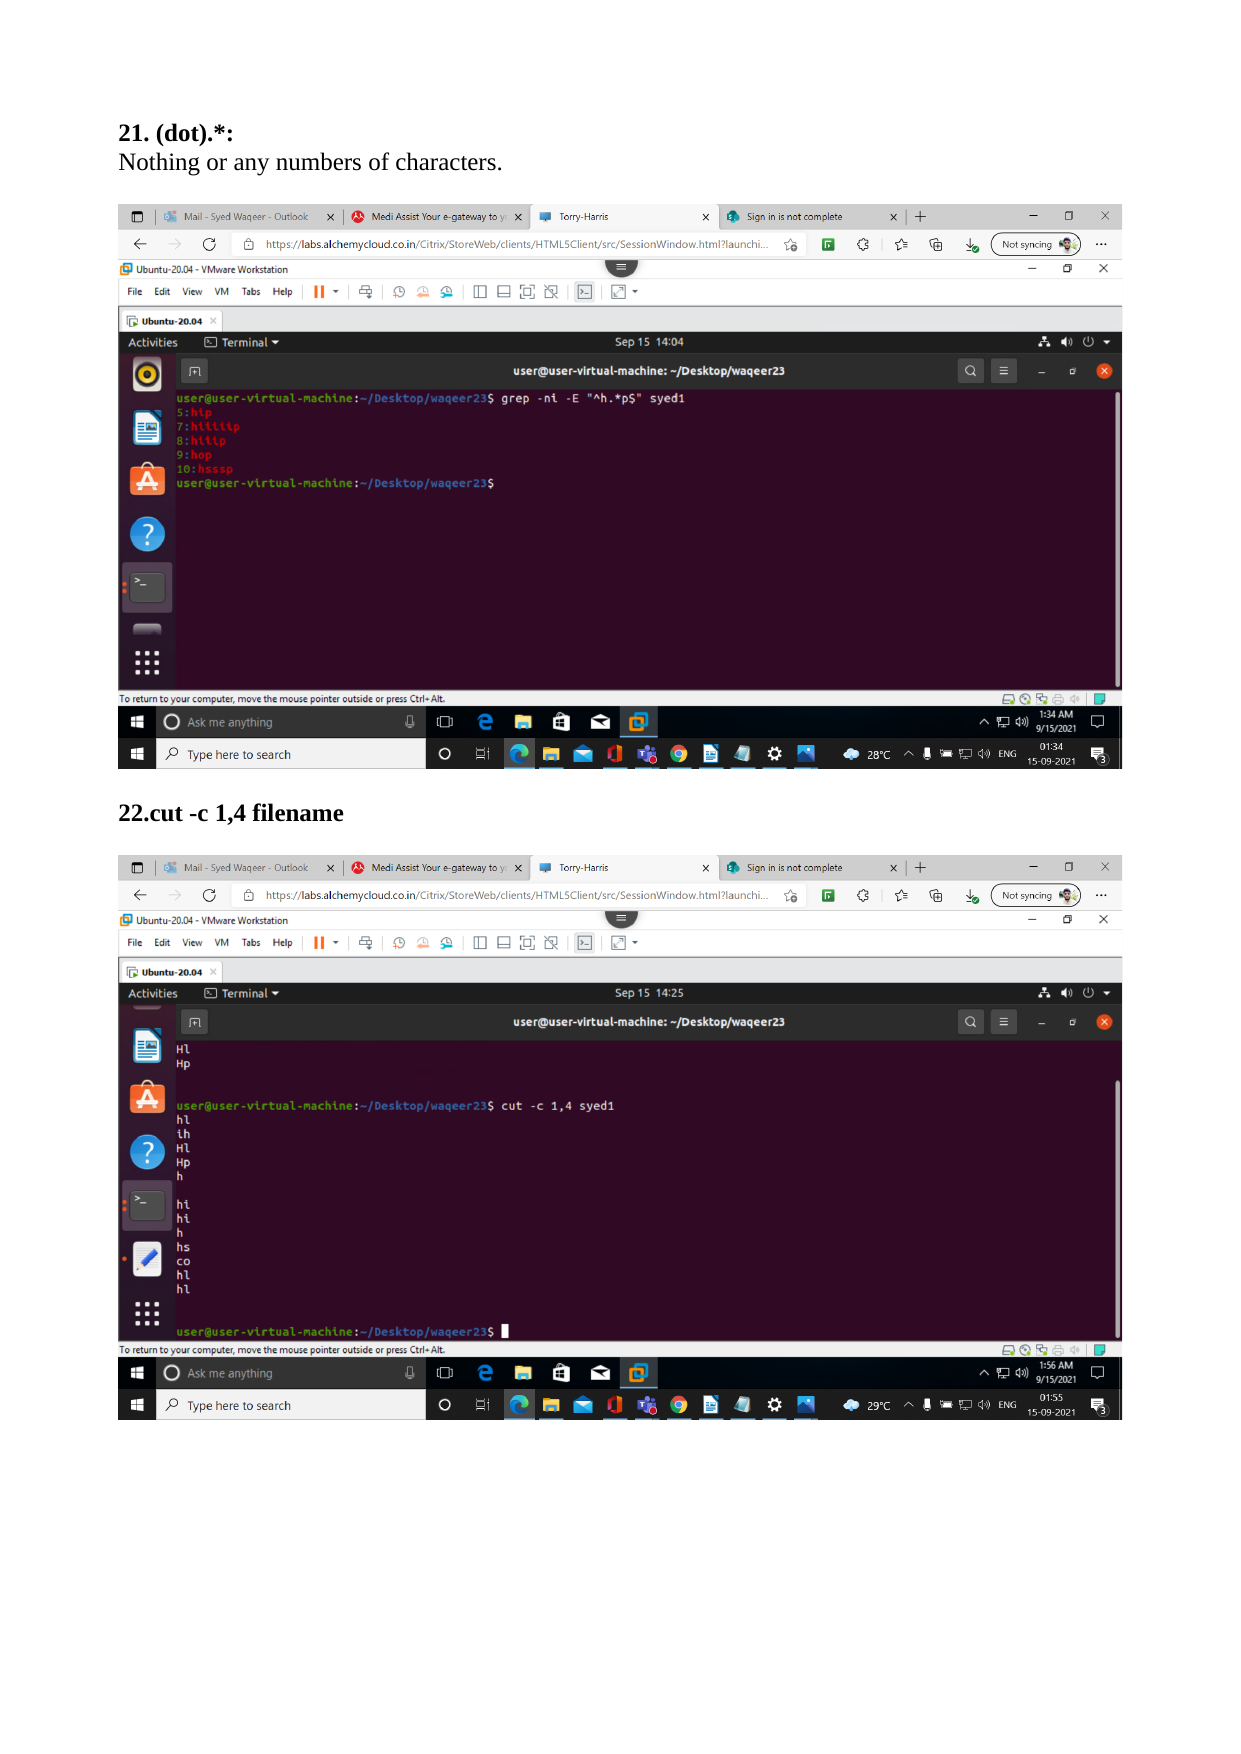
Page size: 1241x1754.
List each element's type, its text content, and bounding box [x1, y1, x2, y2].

picture [118, 855, 1123, 1420]
text Nothing or any numbers of characters. [118, 147, 1122, 176]
text 21. (dot).*: [118, 118, 1122, 147]
text 22.cut -c 1,4 filename [118, 798, 1122, 827]
picture [118, 204, 1123, 769]
